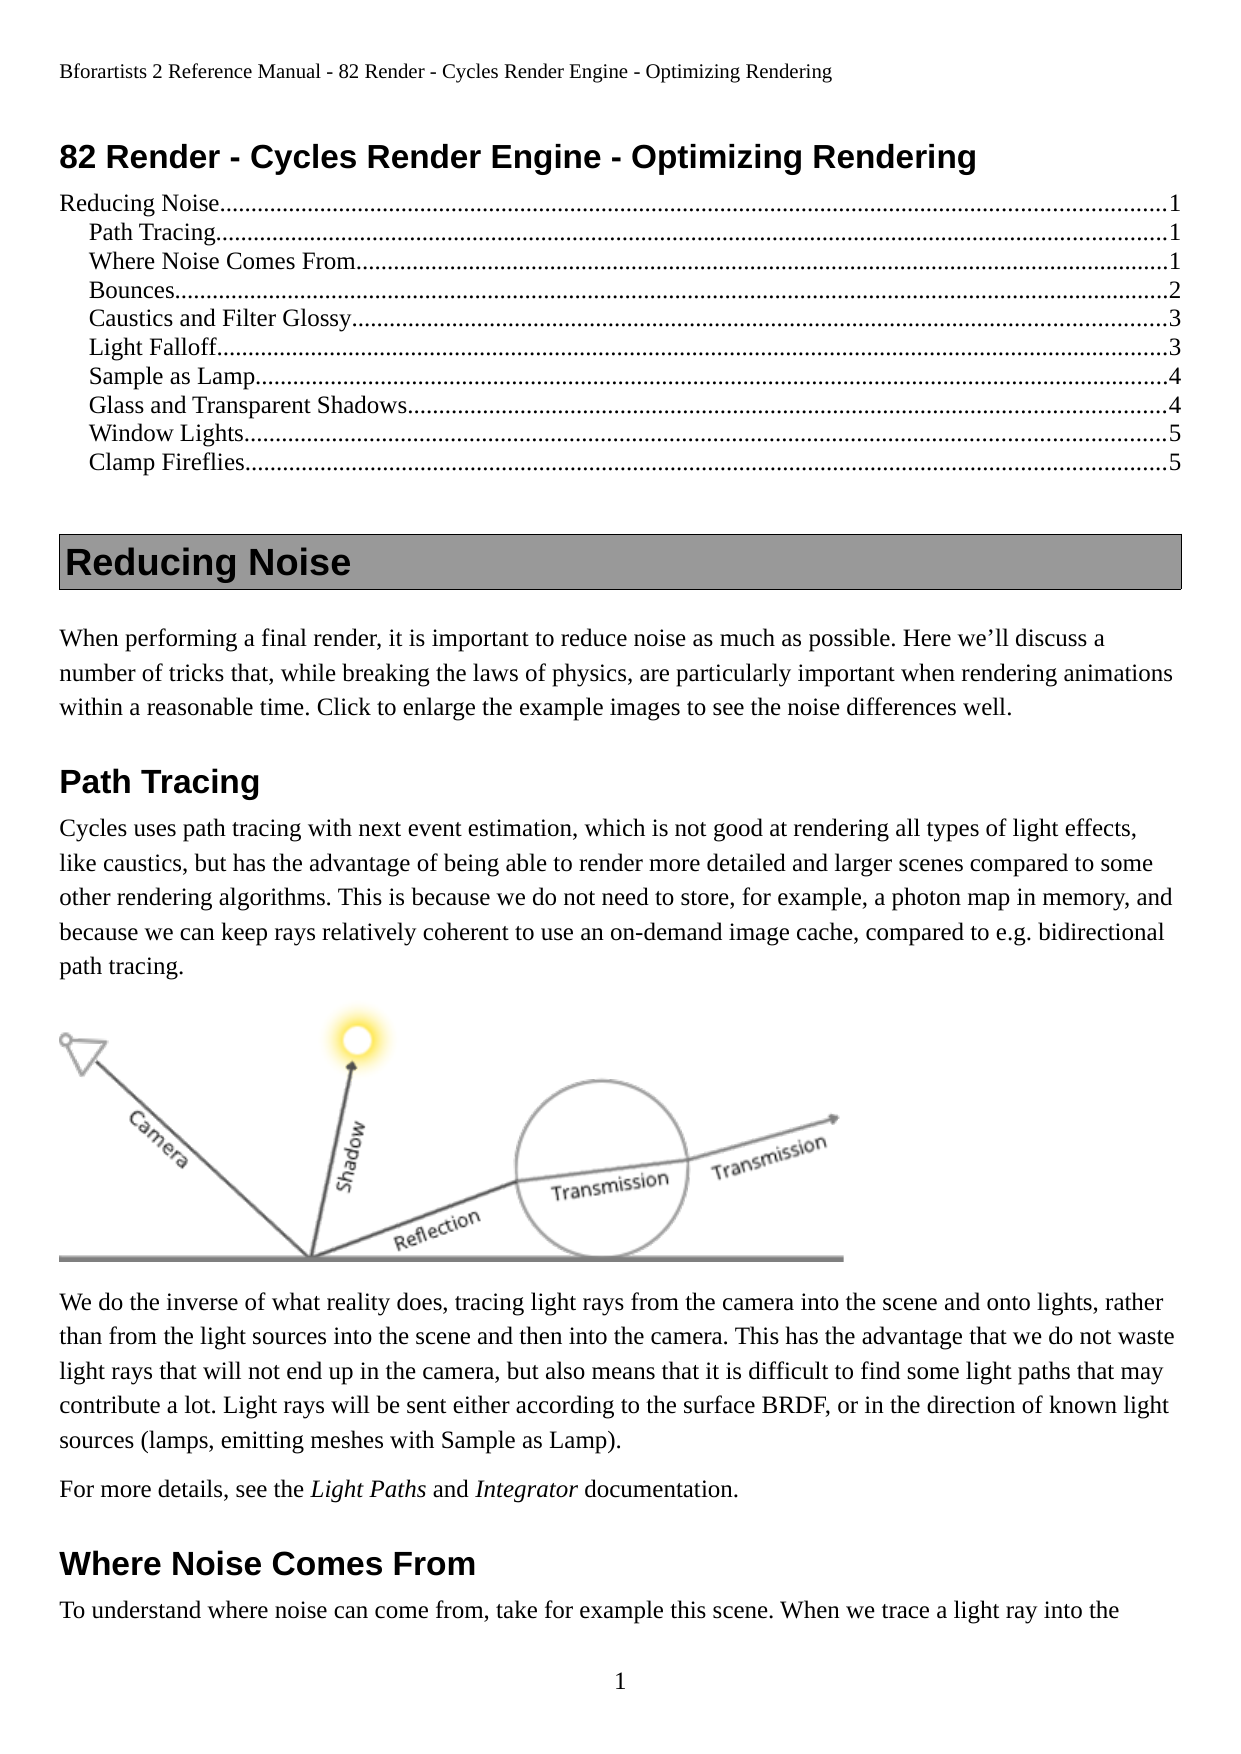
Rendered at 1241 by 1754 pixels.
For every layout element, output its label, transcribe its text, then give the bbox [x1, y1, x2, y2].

text We do the inverse of what reality does, tracing light rays from the camera into the scene and onto lights, rather than from the light sources into the scene and then into the camera. This has the advantage that we do not waste light rays that will not end up in the camera, but also means that it is difficult to find some light paths that may contribute a lot. Light rays will be sent either according to the surface BRDF, or in the direction of known light sources (lamps, emitting meshes with Sample as Lamp). [59, 1287, 1181, 1454]
text Caustics and Filter Glossy 3 [88, 303, 1181, 332]
text When performing a final render, it is important to reduce noise as much as possible. Here we’ll discuss a number of tricks that, while breaking the laws of physics, are particularly important when rendering animations within a reasonable time. Click to enlarge the example images to see the noise differences well. [59, 623, 1181, 721]
text Path Tracing 1 [88, 217, 1181, 246]
text Light Falloff 3 [88, 332, 1181, 361]
table_header Reducing Noise [60, 535, 1181, 589]
text Cycles uses path tracing with next event estimation, which is not good at rendering all types of light effects, like caustics, but has the advantage of being able to render more detailed and larger scenes compared to some other rendering algorithms. This is because we do not need to store, for example, a photon map in memory, and because we can keep rays relatively coherent to use an on-demand image cache, compared to e.g. bidirectional path tracing. [59, 813, 1181, 980]
text For more details, see the Light Paths and Integrator documentation. [59, 1474, 1181, 1503]
subtitle Where Noise Comes From [59, 1544, 1181, 1582]
text Bounces 2 [88, 275, 1181, 303]
picture [59, 1000, 844, 1262]
text Where Noise Comes From 1 [88, 246, 1181, 275]
subtitle Path Tracing [59, 762, 1181, 801]
text Sample as Lamp 4 [88, 361, 1181, 390]
text Window Lights 5 [88, 418, 1181, 447]
text To understand where noise can come from, take for example this scene. When we trace a light ray into the [59, 1595, 1181, 1624]
subtitle 82 Render - Cycles Render Engine - Optimizing Rendering [59, 138, 1181, 176]
text Clamp Fireflies 5 [88, 447, 1181, 476]
text Reducing Noise 1 [59, 188, 1181, 217]
text Glass and Transparent Shadows 4 [88, 390, 1181, 418]
